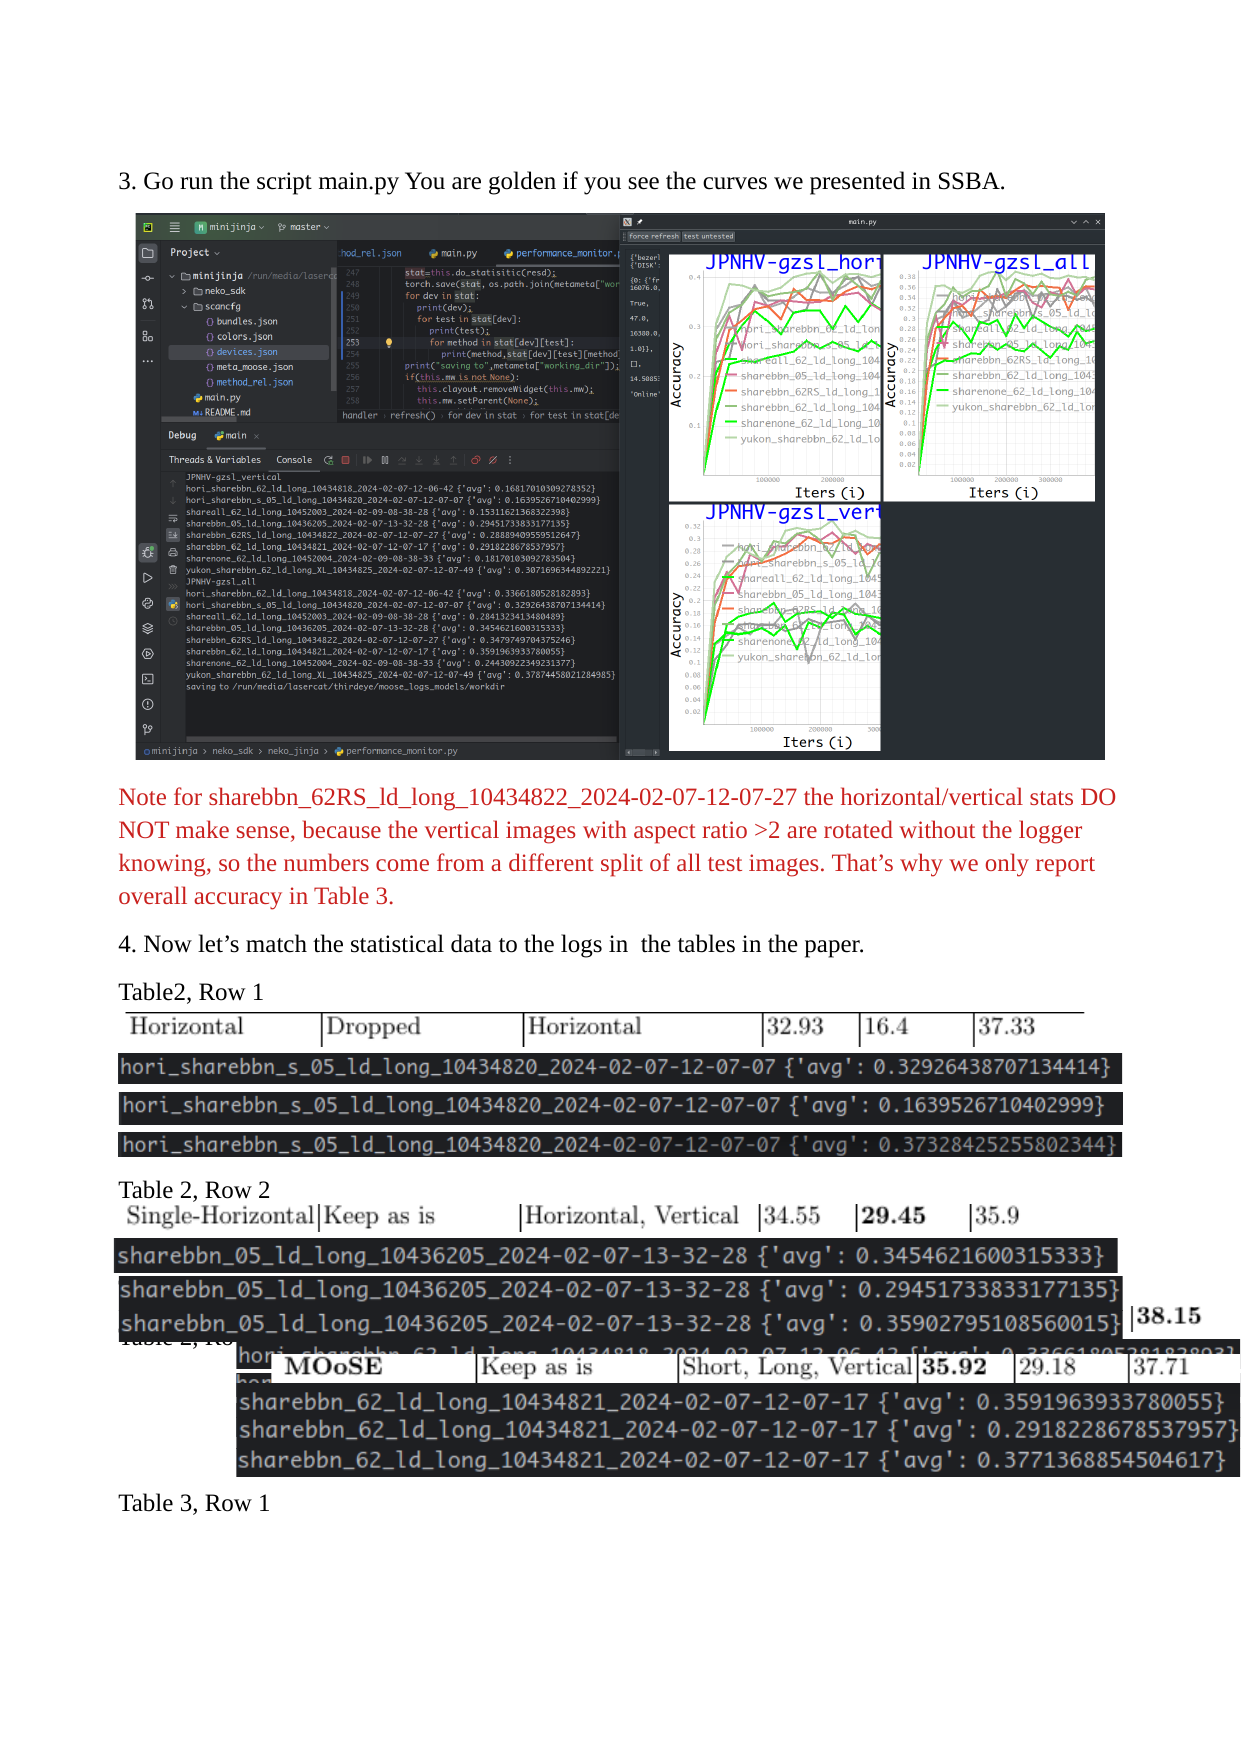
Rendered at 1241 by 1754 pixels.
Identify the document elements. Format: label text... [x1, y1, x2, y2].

text Table 2, Row 4 [118, 1342, 236, 1351]
text [118, 1024, 1122, 1053]
text [118, 1084, 1122, 1092]
picture [120, 1204, 1078, 1232]
picture [118, 1012, 1086, 1047]
text Table 2, Row 2 [118, 1157, 1122, 1204]
picture [135, 213, 1105, 760]
picture [118, 1053, 1123, 1084]
text Table2, Row 1 [118, 977, 1122, 1005]
picture [118, 1092, 1123, 1125]
text 4. Now let’s match the statistical data to the logs in the tables in the paper. [118, 929, 1122, 958]
picture [118, 1276, 1241, 1477]
text Note for sharebbn_62RS_ld_long_10434822_2024-02-07-12-07-27 the horizontal/vertical stats DO NOT make sense, because the vertical images with aspect ratio >2 are rotated without the logger knowing, so the numbers come from a different split of all test images. That’s why we only report overall accuracy in Table 3. [118, 213, 1122, 910]
text Table 2, Row 3 [118, 1223, 1122, 1276]
picture [113, 1238, 1118, 1273]
text 3. Go run the script main.py You are golden if you see the curves we presented in SSBA. [118, 166, 1122, 194]
picture [118, 1132, 1123, 1157]
text Table 3, Row 1 [118, 1488, 1122, 1517]
text [118, 1125, 1122, 1132]
